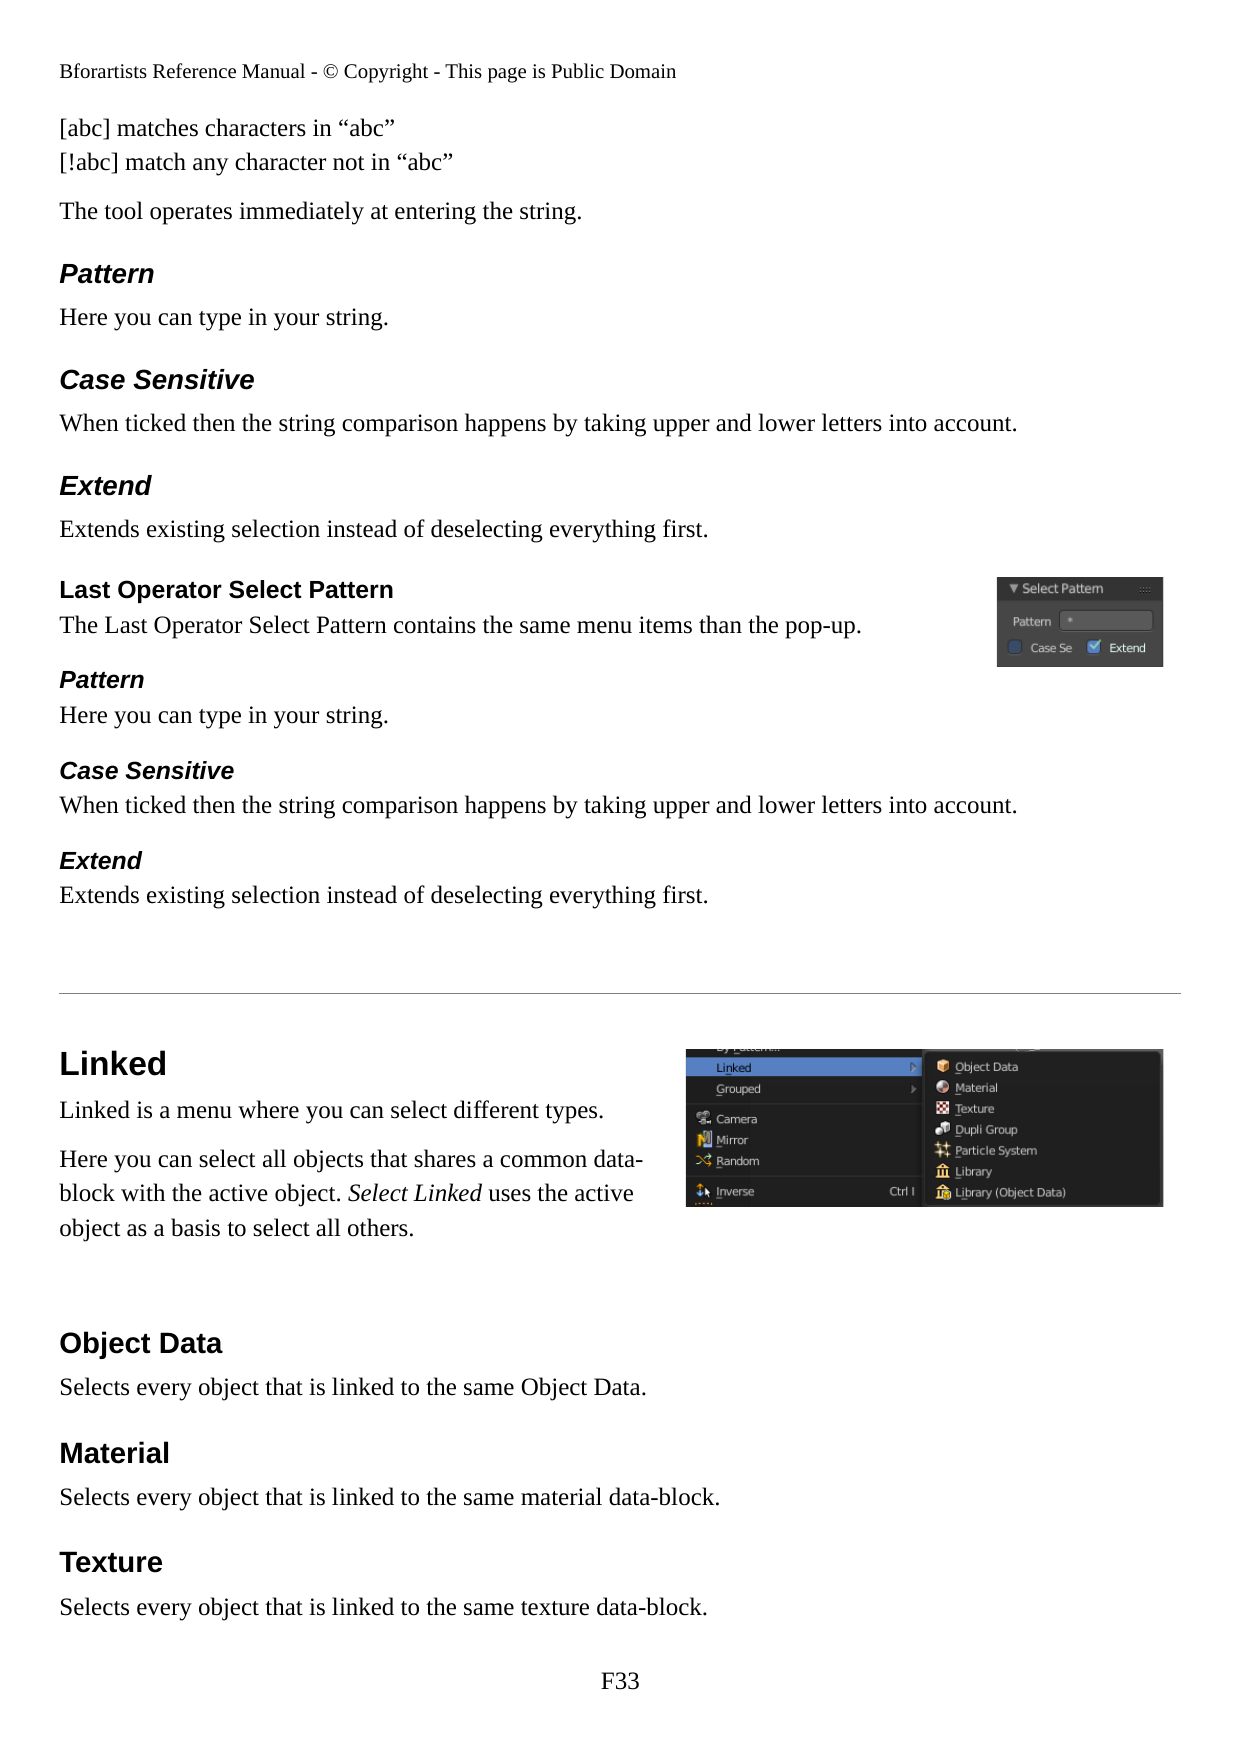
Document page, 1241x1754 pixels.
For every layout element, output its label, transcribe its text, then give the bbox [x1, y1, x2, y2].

subtitle Case Sensitive [59, 756, 1181, 784]
picture [996, 577, 1164, 667]
subtitle Last Operator Select Pattern [59, 576, 1181, 604]
text Here you can select all objects that shares a common data-block with the active object. Select Linked uses the active object as a basis to select all others. [59, 1144, 1181, 1242]
text Extends existing selection instead of deselecting everything first. [59, 514, 1181, 543]
text [abc] matches characters in “abc” [!abc] match any character not in “abc” [59, 113, 1181, 176]
subtitle Texture [59, 1545, 1181, 1579]
subtitle Pattern [59, 258, 1181, 289]
subtitle Object Data [59, 1326, 1181, 1359]
picture [685, 1049, 1164, 1207]
text Extends existing selection instead of deselecting everything first. [59, 881, 1181, 909]
text When ticked then the string comparison happens by taking upper and lower letters into account. [59, 791, 1181, 819]
subtitle Material [59, 1436, 1181, 1469]
text Selects every object that is linked to the same Object Data. [59, 1372, 1181, 1401]
text Here you can type in your string. [59, 700, 1181, 729]
subtitle Extend [59, 846, 1181, 874]
text The Last Operator Select Pattern contains the same menu items than the pop-up. [59, 610, 996, 639]
subtitle Extend [59, 469, 1181, 501]
text Selects every object that is linked to the same texture data-block. [59, 1592, 1181, 1620]
text Here you can type in your string. [59, 302, 1181, 331]
subtitle Pattern [59, 666, 1181, 694]
text Linked is a menu where you can select different types. [59, 1095, 685, 1124]
text When ticked then the string comparison happens by taking upper and lower letters into account. [59, 408, 1181, 437]
text Selects every object that is linked to the same material data-block. [59, 1482, 1181, 1511]
text The tool operates immediately at entering the string. [59, 196, 1181, 225]
subtitle Linked [59, 1044, 1181, 1082]
subtitle Case Sensitive [59, 364, 1181, 396]
